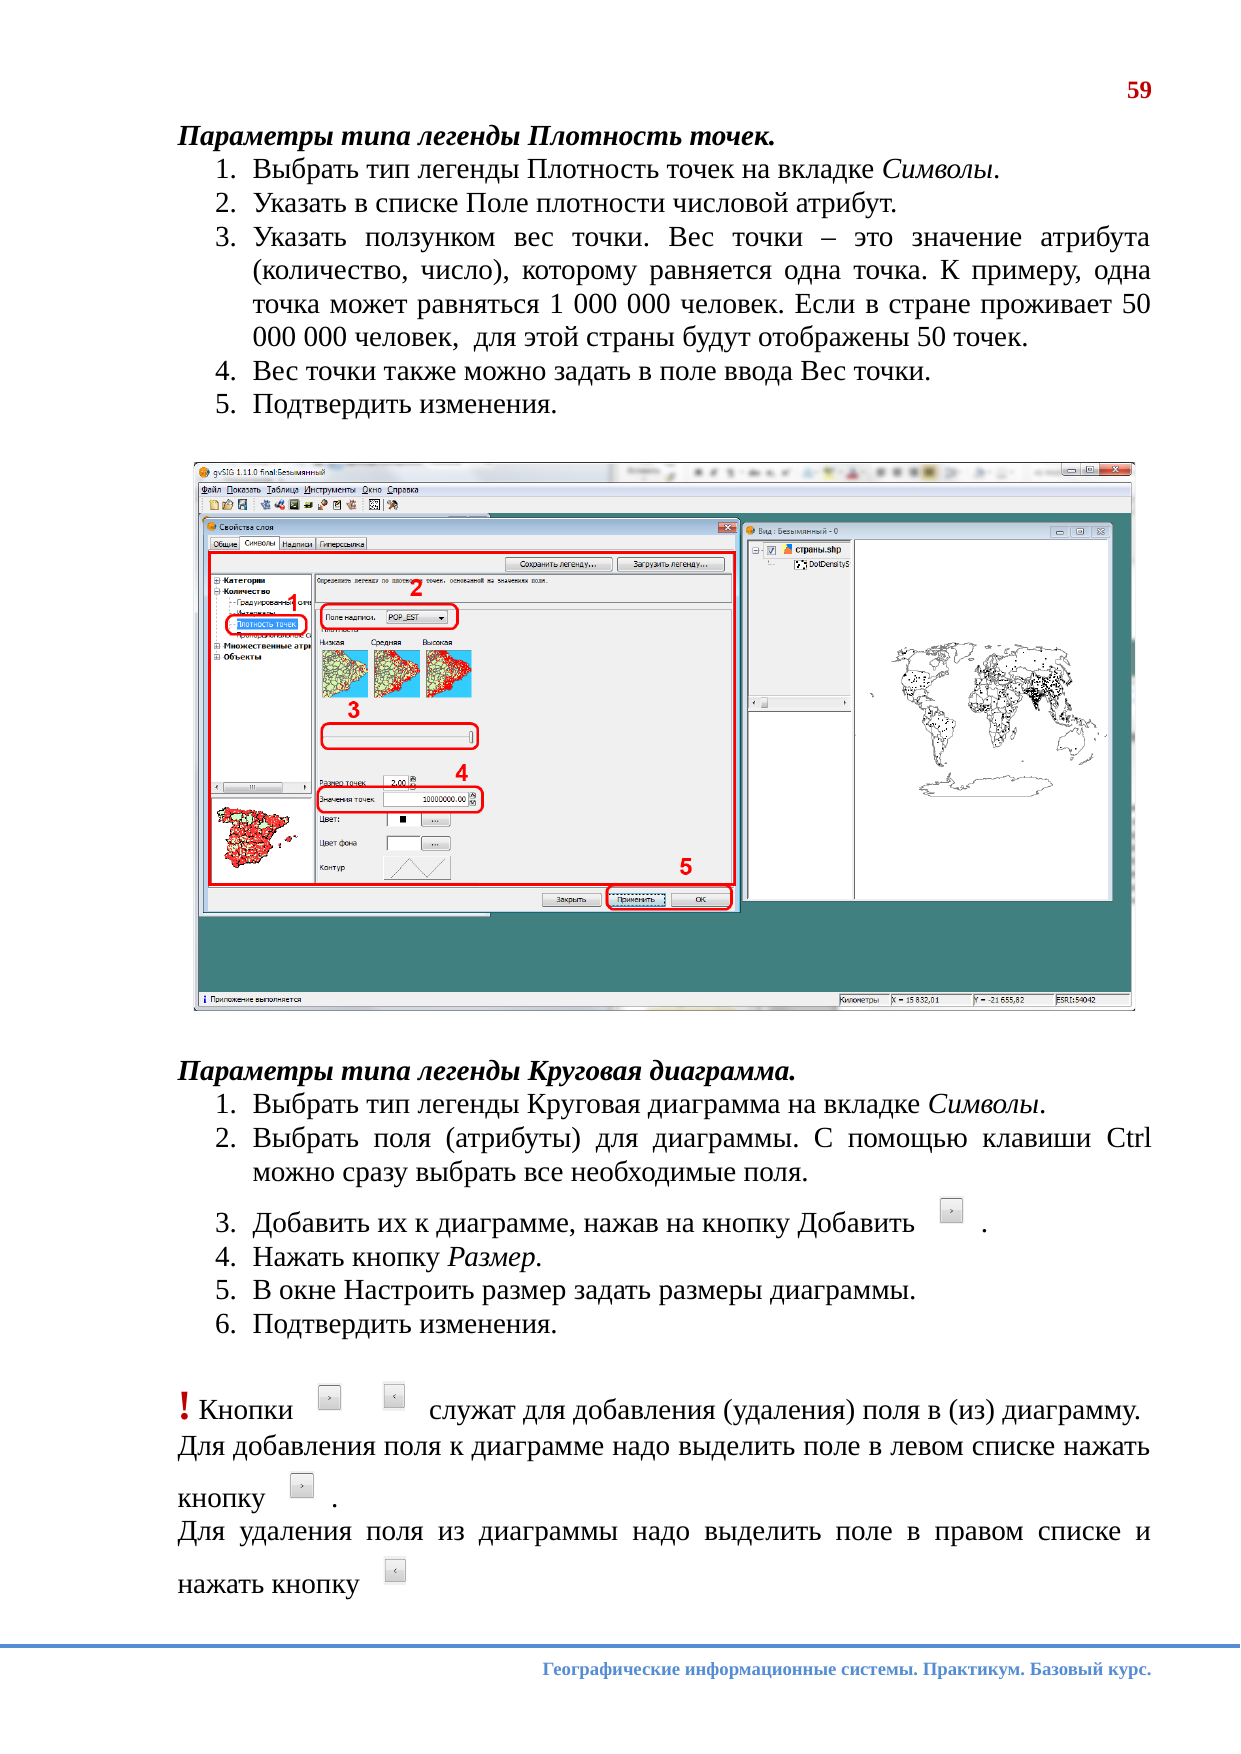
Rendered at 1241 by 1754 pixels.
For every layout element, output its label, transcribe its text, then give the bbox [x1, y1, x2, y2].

list Выбрать поля (атрибуты) для диаграммы. С помощью клавиши Ctrl можно сразу выбрать все необходимые поля. [215, 1120, 1152, 1187]
list В окне Настроить размер задать размеры диаграммы. [215, 1272, 1152, 1306]
picture [383, 1556, 407, 1585]
picture [382, 1381, 405, 1411]
list Указать в списке Поле плотности числовой атрибут. [215, 185, 1152, 219]
picture [317, 1383, 342, 1411]
list Подтвердить изменения. [215, 386, 1152, 420]
list Добавить их к диаграмме, нажав на кнопку Добавить . [215, 1187, 1152, 1239]
text Параметры типа легенды Круговая диаграмма. [177, 1053, 1152, 1087]
text ! Кнопки служат для добавления (удаления) поля в (из) диаграмму. [177, 1373, 1152, 1428]
list Вес точки также можно задать в поле ввода Вес точки. [215, 353, 1152, 386]
picture [939, 1196, 964, 1224]
list Выбрать тип легенды Плотность точек на вкладке Символы. [215, 152, 1152, 185]
picture [193, 462, 1135, 1011]
list Подтвердить изменения. [215, 1306, 1152, 1339]
text Для добавления поля к диаграмме надо выделить поле в левом списке нажать кнопку . [177, 1428, 1152, 1513]
picture [289, 1471, 315, 1499]
list Нажать кнопку Размер. [215, 1239, 1152, 1272]
text Для удаления поля из диаграммы надо выделить поле в правом списке и нажать кнопку [177, 1513, 1152, 1600]
list Выбрать тип легенды Круговая диаграмма на вкладке Символы. [215, 1087, 1152, 1120]
list Указать ползунком вес точки. Вес точки – это значение атрибута (количество, число), которому равняется одна точка. К примеру, одна точка может равняться 1 000 000 человек. Если в стране проживает 50 000 000 человек, для этой страны будут отображены 50 точек. [215, 219, 1152, 353]
text Параметры типа легенды Плотность точек. [177, 118, 1152, 152]
